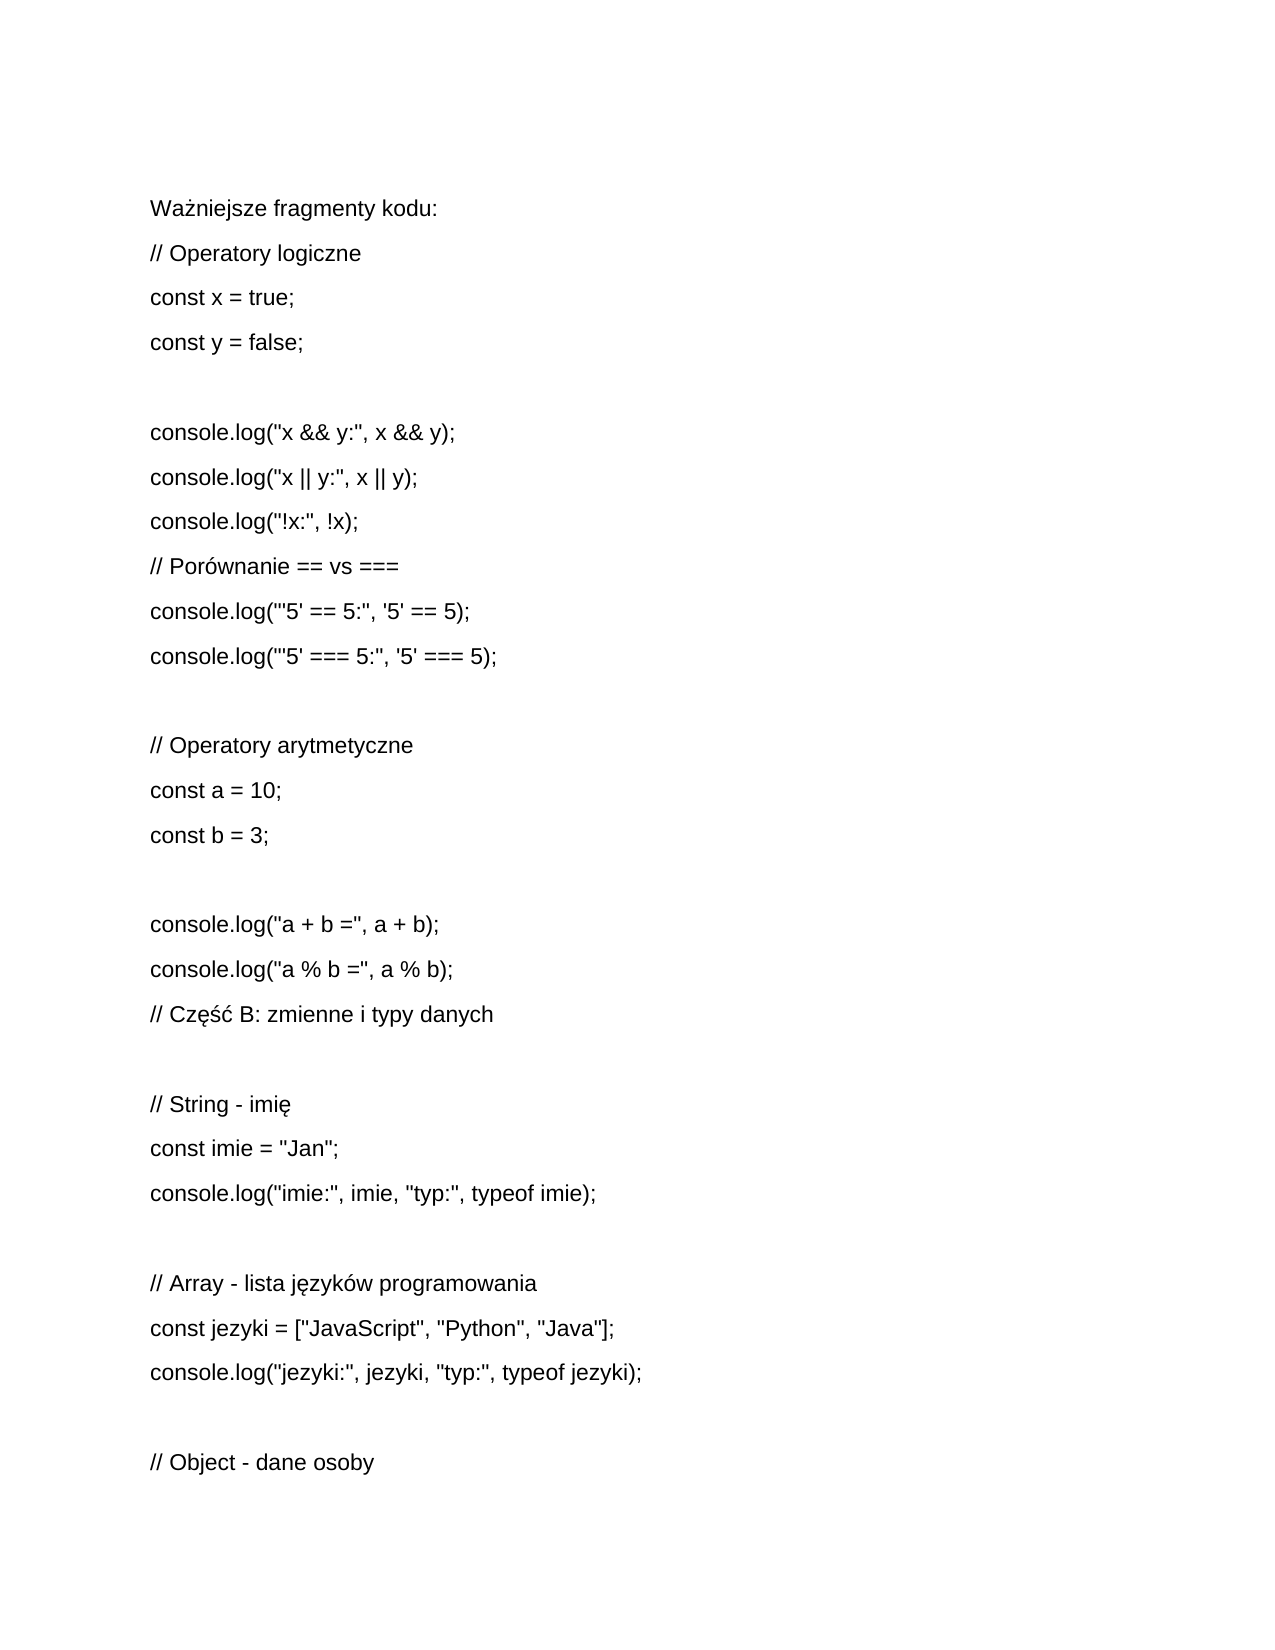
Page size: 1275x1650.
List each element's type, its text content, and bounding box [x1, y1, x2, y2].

text console.log("x && y:", x && y); [150, 419, 1125, 445]
text console.log("x || y:", x || y); [150, 463, 1125, 490]
text console.log("'5' == 5:", '5' == 5); [150, 598, 1125, 624]
text const b = 3; [150, 822, 1125, 848]
text const jezyki = ["JavaScript", "Python", "Java"]; [150, 1314, 1125, 1341]
text console.log("imie:", imie, "typ:", typeof imie); [150, 1180, 1125, 1207]
text console.log("'5' === 5:", '5' === 5); [150, 643, 1125, 669]
text Ważniejsze fragmenty kodu: [150, 195, 1125, 221]
text const y = false; [150, 329, 1125, 356]
text // Operatory arytmetyczne [150, 732, 1125, 759]
text console.log("a % b =", a % b); [150, 956, 1125, 983]
text console.log("!x:", !x); [150, 508, 1125, 535]
text console.log("a + b =", a + b); [150, 911, 1125, 938]
text const a = 10; [150, 777, 1125, 803]
text // Część B: zmienne i typy danych [150, 1001, 1125, 1027]
text // Operatory logiczne [150, 239, 1125, 266]
text // Array - lista języków programowania [150, 1270, 1125, 1296]
text const imie = "Jan"; [150, 1135, 1125, 1162]
text const x = true; [150, 284, 1125, 311]
text // Object - dane osoby [150, 1449, 1125, 1475]
text // String - imię [150, 1091, 1125, 1117]
text console.log("jezyki:", jezyki, "typ:", typeof jezyki); [150, 1359, 1125, 1386]
text // Porównanie == vs === [150, 553, 1125, 579]
